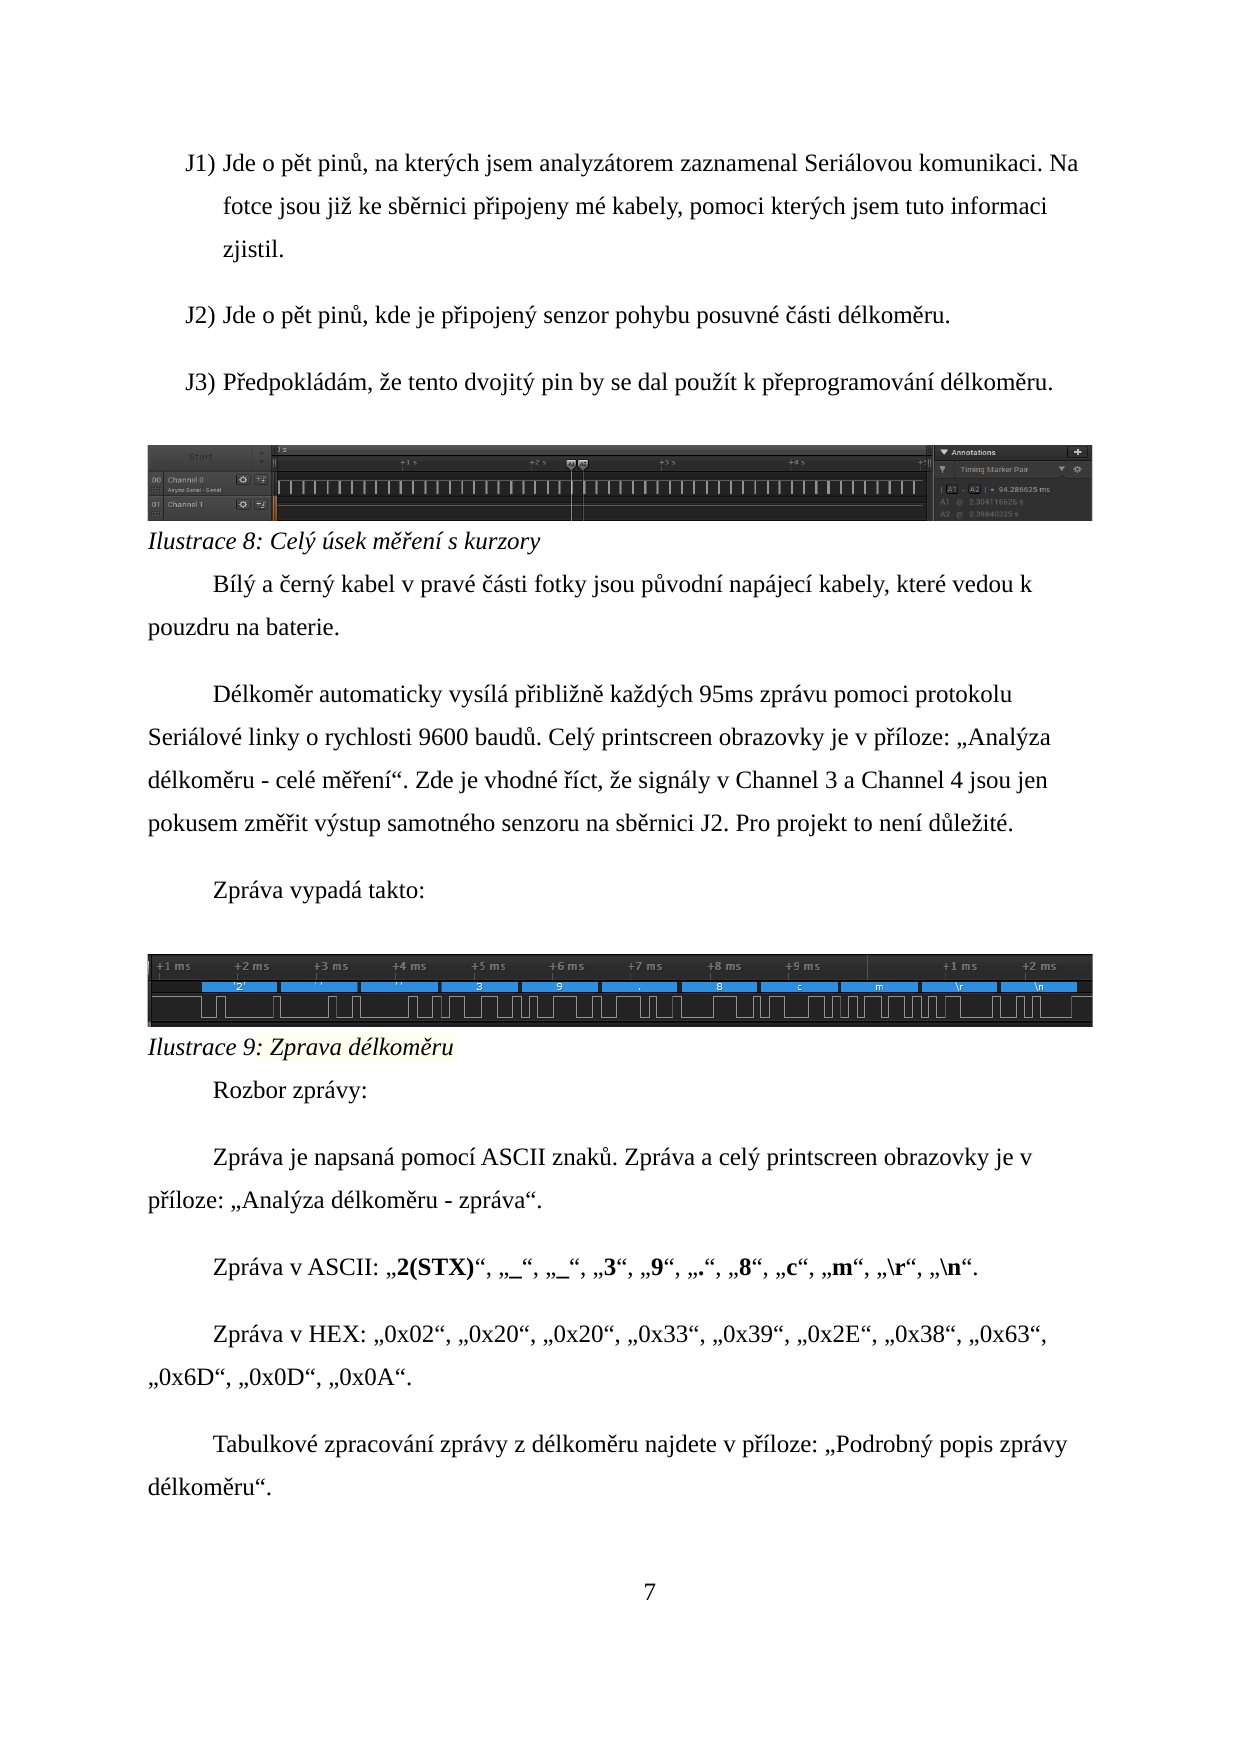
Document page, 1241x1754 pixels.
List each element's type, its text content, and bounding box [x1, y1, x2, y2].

text Tabulkové zpracování zprávy z délkoměru najdete v příloze: „Podrobný popis zprávy délkoměru“. [148, 1429, 1093, 1501]
list Jde o pět pinů, na kterých jsem analyzátorem zaznamenal Seriálovou komunikaci. Na fotce jsou již ke sběrnici připojeny mé kabely, pomoci kterých jsem tuto informaci zjistil. [185, 148, 1093, 263]
picture [147, 954, 1093, 1027]
text Zpráva v ASCII: „2(STX)“, „_“, „_“, „3“, „9“, „.“, „8“, „c“, „m“, „\r“, „\n“. [148, 1252, 1093, 1281]
text Délkoměr automaticky vysílá přibližně každých 95ms zprávu pomoci protokolu Seriálové linky o rychlosti 9600 baudů. Celý printscreen obrazovky je v příloze: „Analýza délkoměru - celé měření“. Zde je vhodné říct, že signály v Channel 3 a Channel 4 jsou jen pokusem změřit výstup samotného senzoru na sběrnici J2. Pro projekt to není důležité. [148, 679, 1093, 837]
text Ilustrace 8: Celý úsek měření s kurzory [148, 521, 1093, 555]
list Jde o pět pinů, kde je připojený senzor pohybu posuvné části délkoměru. [185, 301, 1093, 329]
text Ilustrace 9: Zprava délkoměru [148, 1027, 1093, 1061]
picture [147, 445, 1093, 521]
text Rozbor zprávy: [148, 1061, 1093, 1104]
text Zpráva vypadá takto: [148, 875, 1093, 904]
text [148, 433, 1093, 445]
text [148, 942, 1093, 954]
text Zpráva je napsaná pomocí ASCII znaků. Zpráva a celý printscreen obrazovky je v příloze: „Analýza délkoměru - zpráva“. [148, 1142, 1093, 1214]
text Zpráva v HEX: „0x02“, „0x20“, „0x20“, „0x33“, „0x39“, „0x2E“, „0x38“, „0x63“, „0x6D“, „0x0D“, „0x0A“. [148, 1319, 1093, 1391]
text Bílý a černý kabel v pravé části fotky jsou původní napájecí kabely, které vedou k pouzdru na baterie. [148, 555, 1093, 641]
list Předpokládám, že tento dvojitý pin by se dal použít k přeprogramování délkoměru. [185, 367, 1093, 396]
